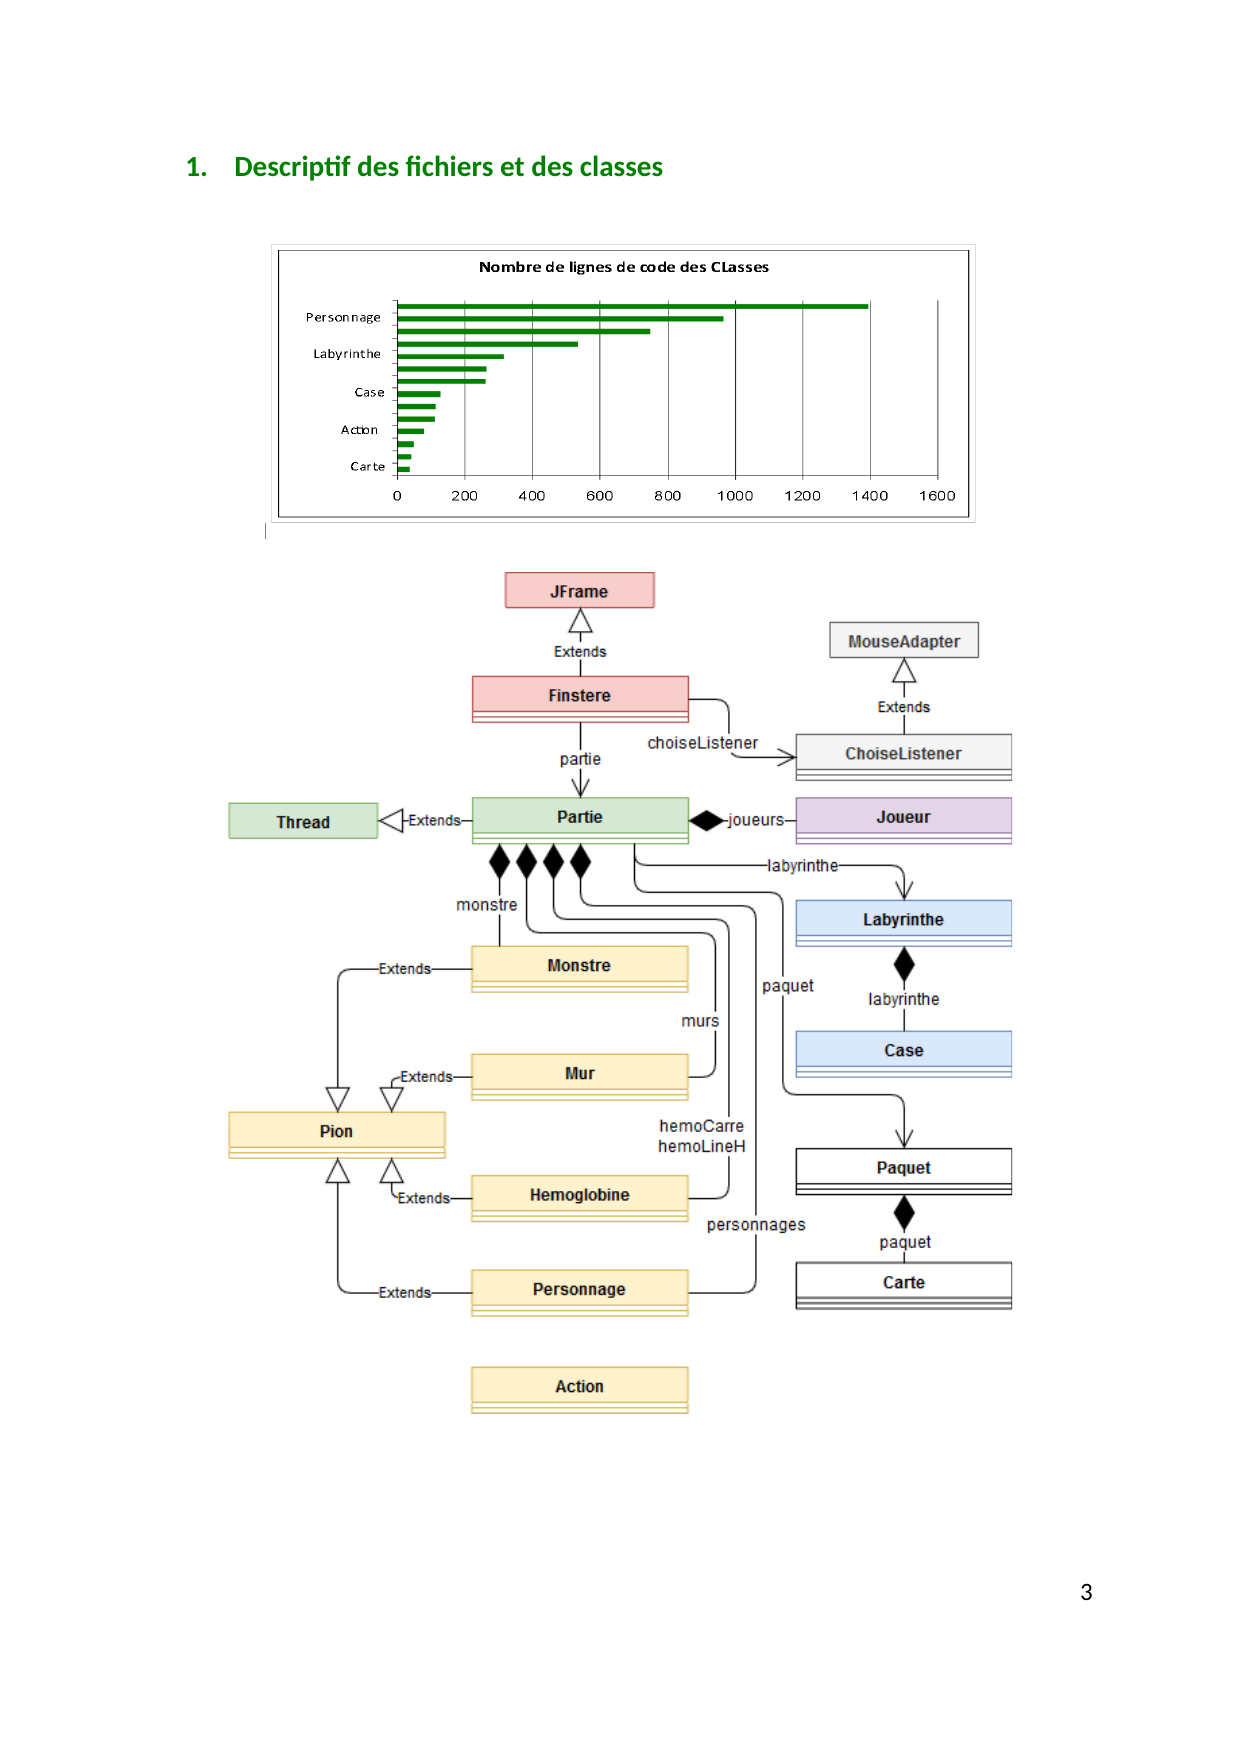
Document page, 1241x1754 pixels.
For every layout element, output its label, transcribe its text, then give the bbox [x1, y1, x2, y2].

picture [238, 225, 1002, 539]
list Descriptif des fichiers et des classes [185, 148, 1093, 183]
picture [228, 572, 1013, 1414]
